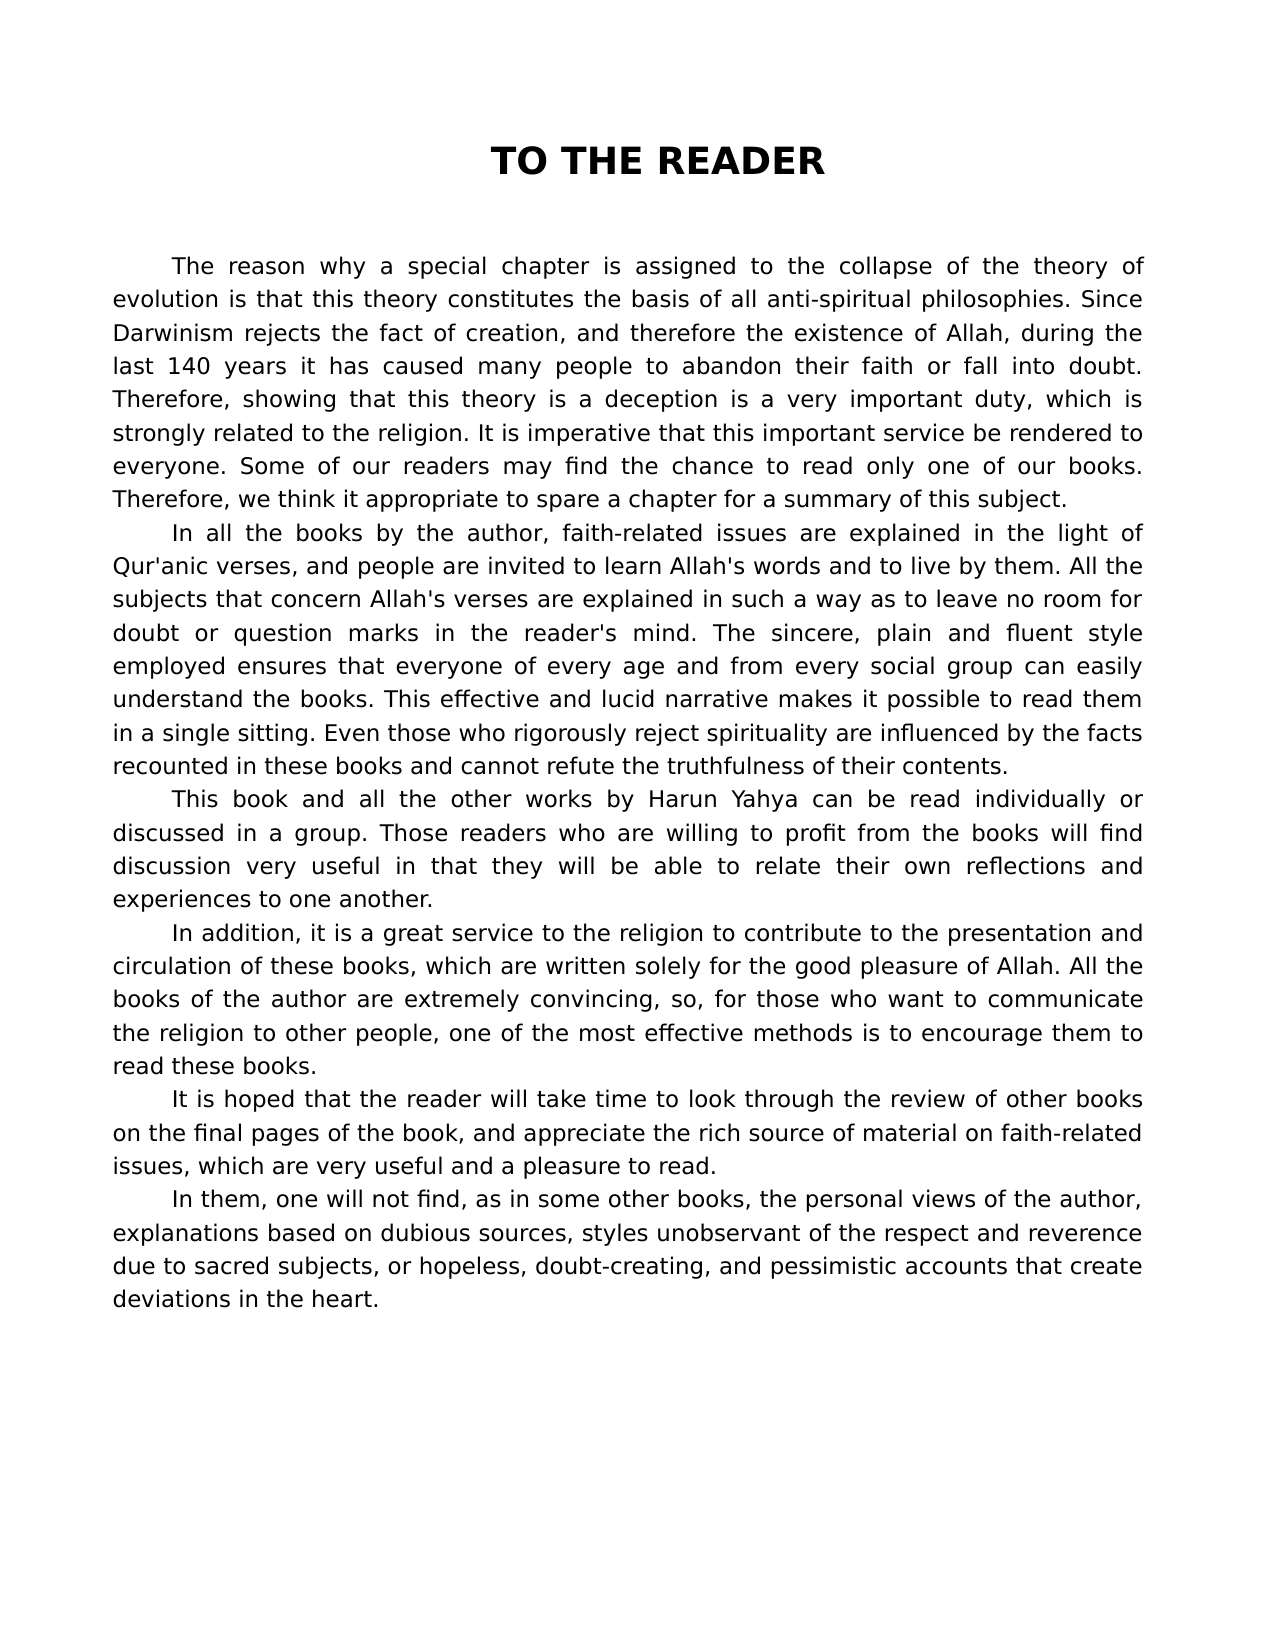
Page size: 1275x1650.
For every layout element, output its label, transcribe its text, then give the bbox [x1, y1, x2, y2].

text In them, one will not find, as in some other books, the personal views of the author, explanations based on dubious sources, styles unobservant of the respect and reverence due to sacred subjects, or hopeless, doubt-creating, and pessimistic accounts that create deviations in the heart. [112, 1181, 1145, 1314]
text In all the books by the author, faith-related issues are explained in the light of Qur'anic verses, and people are invited to learn Allah's words and to live by them. All the subjects that concern Allah's verses are explained in such a way as to leave no room for doubt or question marks in the reader's mind. The sincere, plain and fluent style employed ensures that everyone of every age and from every social group can easily understand the books. This effective and lucid narrative makes it possible to read them in a single sitting. Even those who rigorously reject spirituality are influenced by the facts recounted in these books and cannot refute the truthfulness of their contents. [112, 514, 1145, 781]
text In addition, it is a great service to the religion to contribute to the presentation and circulation of these books, which are written solely for the good pleasure of Allah. All the books of the author are extremely convincing, so, for those who want to communicate the religion to other people, one of the most effective methods is to encourage them to read these books. [112, 914, 1145, 1081]
text TO THE READER [112, 148, 1145, 181]
text The reason why a special chapter is assigned to the collapse of the theory of evolution is that this theory constitutes the basis of all anti-spiritual philosophies. Since Darwinism rejects the fact of creation, and therefore the existence of Allah, during the last 140 years it has caused many people to abandon their faith or fall into doubt. Therefore, showing that this theory is a deception is a very important duty, which is strongly related to the religion. It is imperative that this important service be rendered to everyone. Some of our readers may find the chance to read only one of our books. Therefore, we think it appropriate to spare a chapter for a summary of this subject. [112, 248, 1145, 514]
text It is hoped that the reader will take time to look through the review of other books on the final pages of the book, and appreciate the rich source of material on faith-related issues, which are very useful and a pleasure to read. [112, 1081, 1145, 1181]
text This book and all the other works by Harun Yahya can be read individually or discussed in a group. Those readers who are willing to profit from the books will find discussion very useful in that they will be able to relate their own reflections and experiences to one another. [112, 781, 1145, 914]
